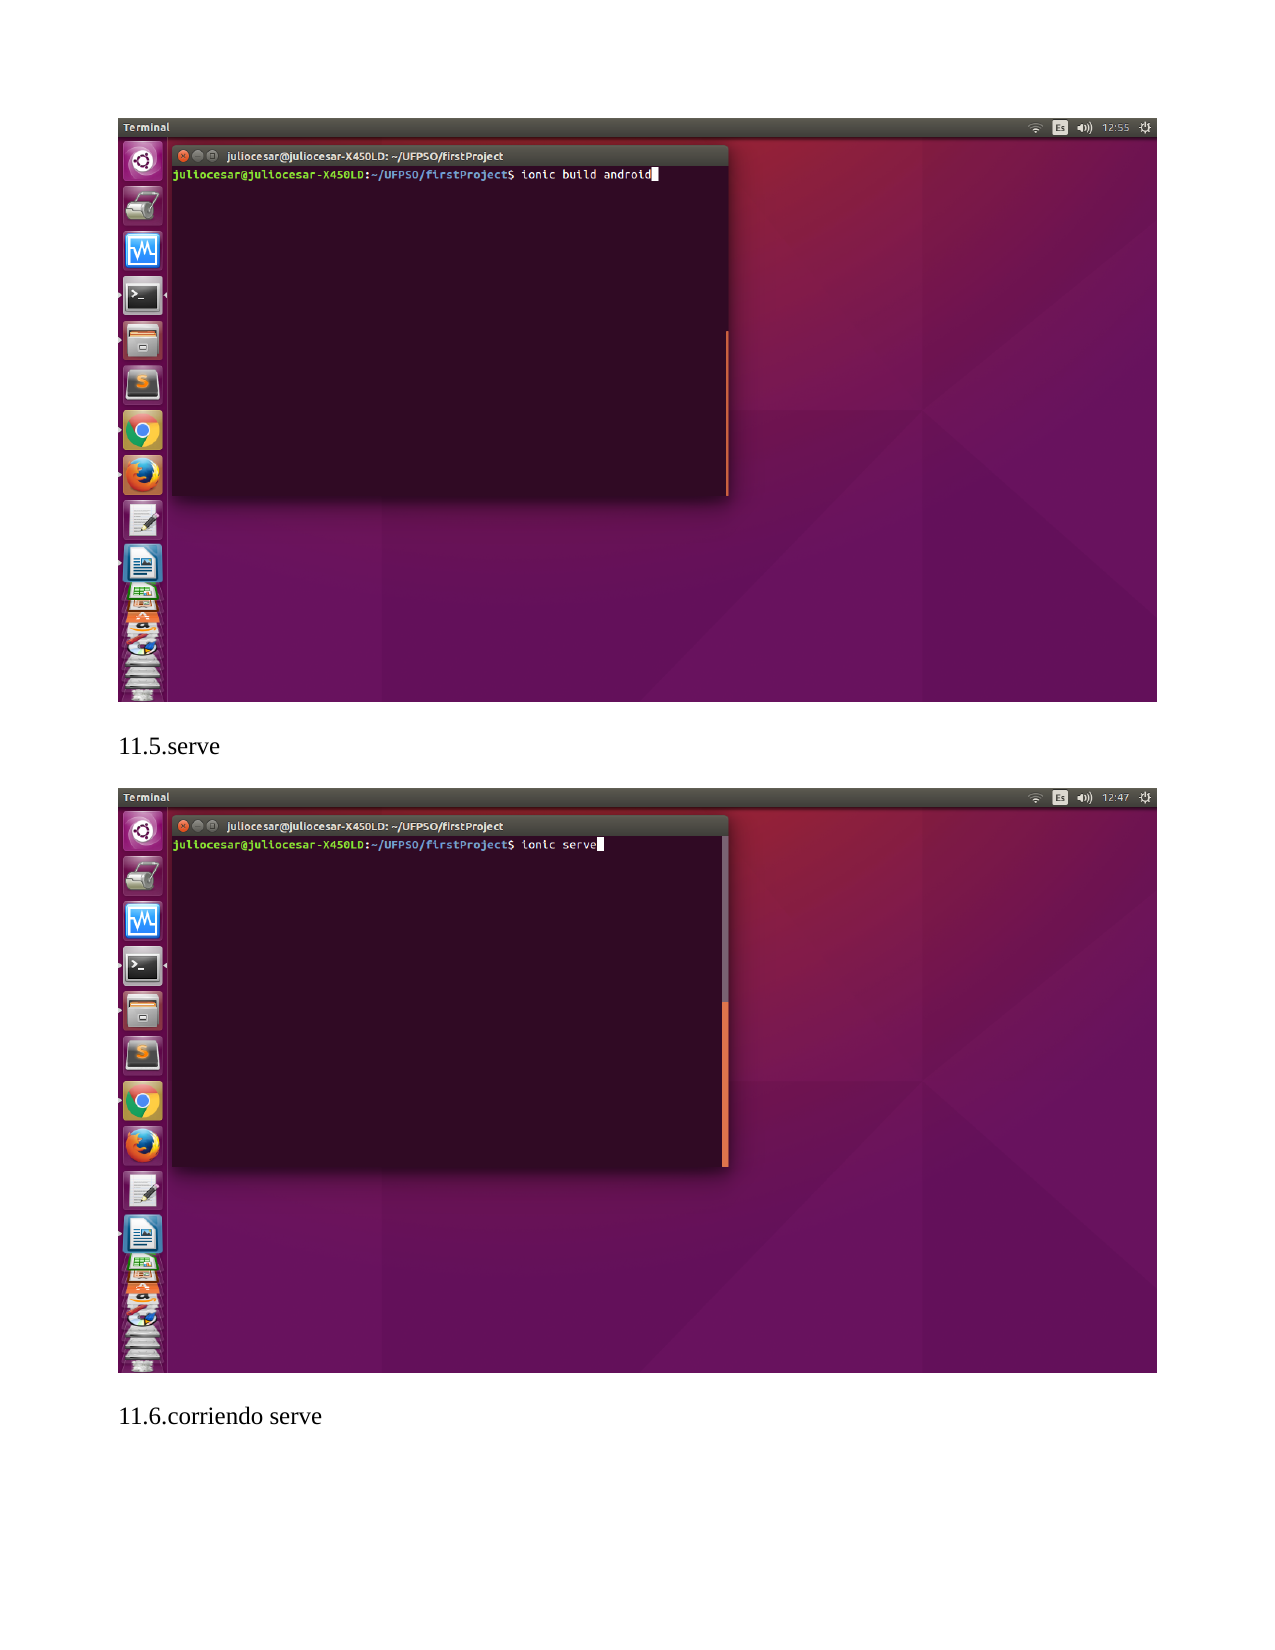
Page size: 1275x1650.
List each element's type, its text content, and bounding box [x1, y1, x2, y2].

list serve [118, 731, 1157, 759]
list corriendo serve [118, 1401, 1157, 1430]
